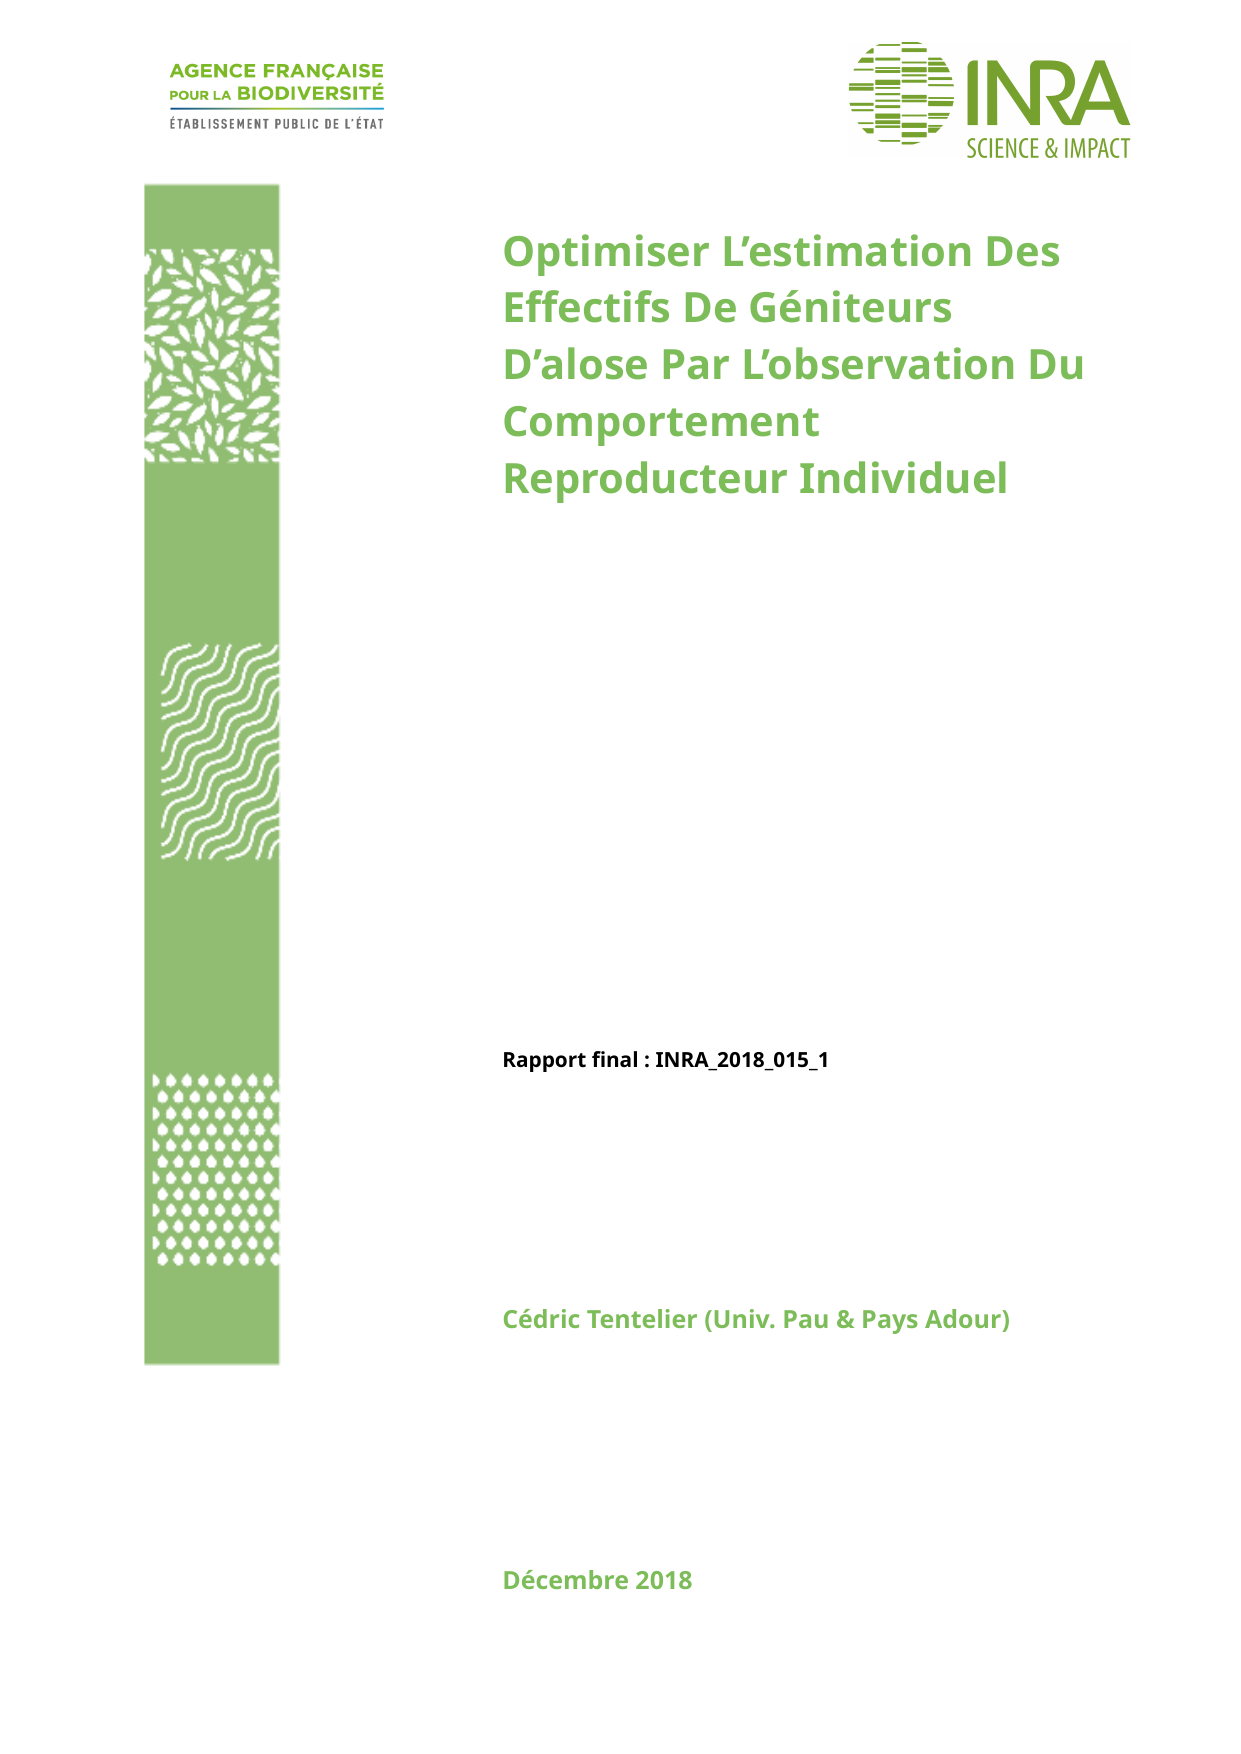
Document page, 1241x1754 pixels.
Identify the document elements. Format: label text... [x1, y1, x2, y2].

text Décembre 2018 [502, 1563, 1093, 1597]
picture [146, 42, 407, 151]
text Rapport final : INRA_2018_015_1 [502, 1046, 1093, 1074]
text Cédric Tentelier (Univ. Pau & Pays Adour) [502, 1301, 1093, 1336]
picture [138, 177, 286, 1373]
picture [848, 42, 1131, 158]
text Optimiser l’estimation des effectifs de géniteurs d’alose par l’observation du comportement reproducteur individuel [502, 221, 1093, 505]
